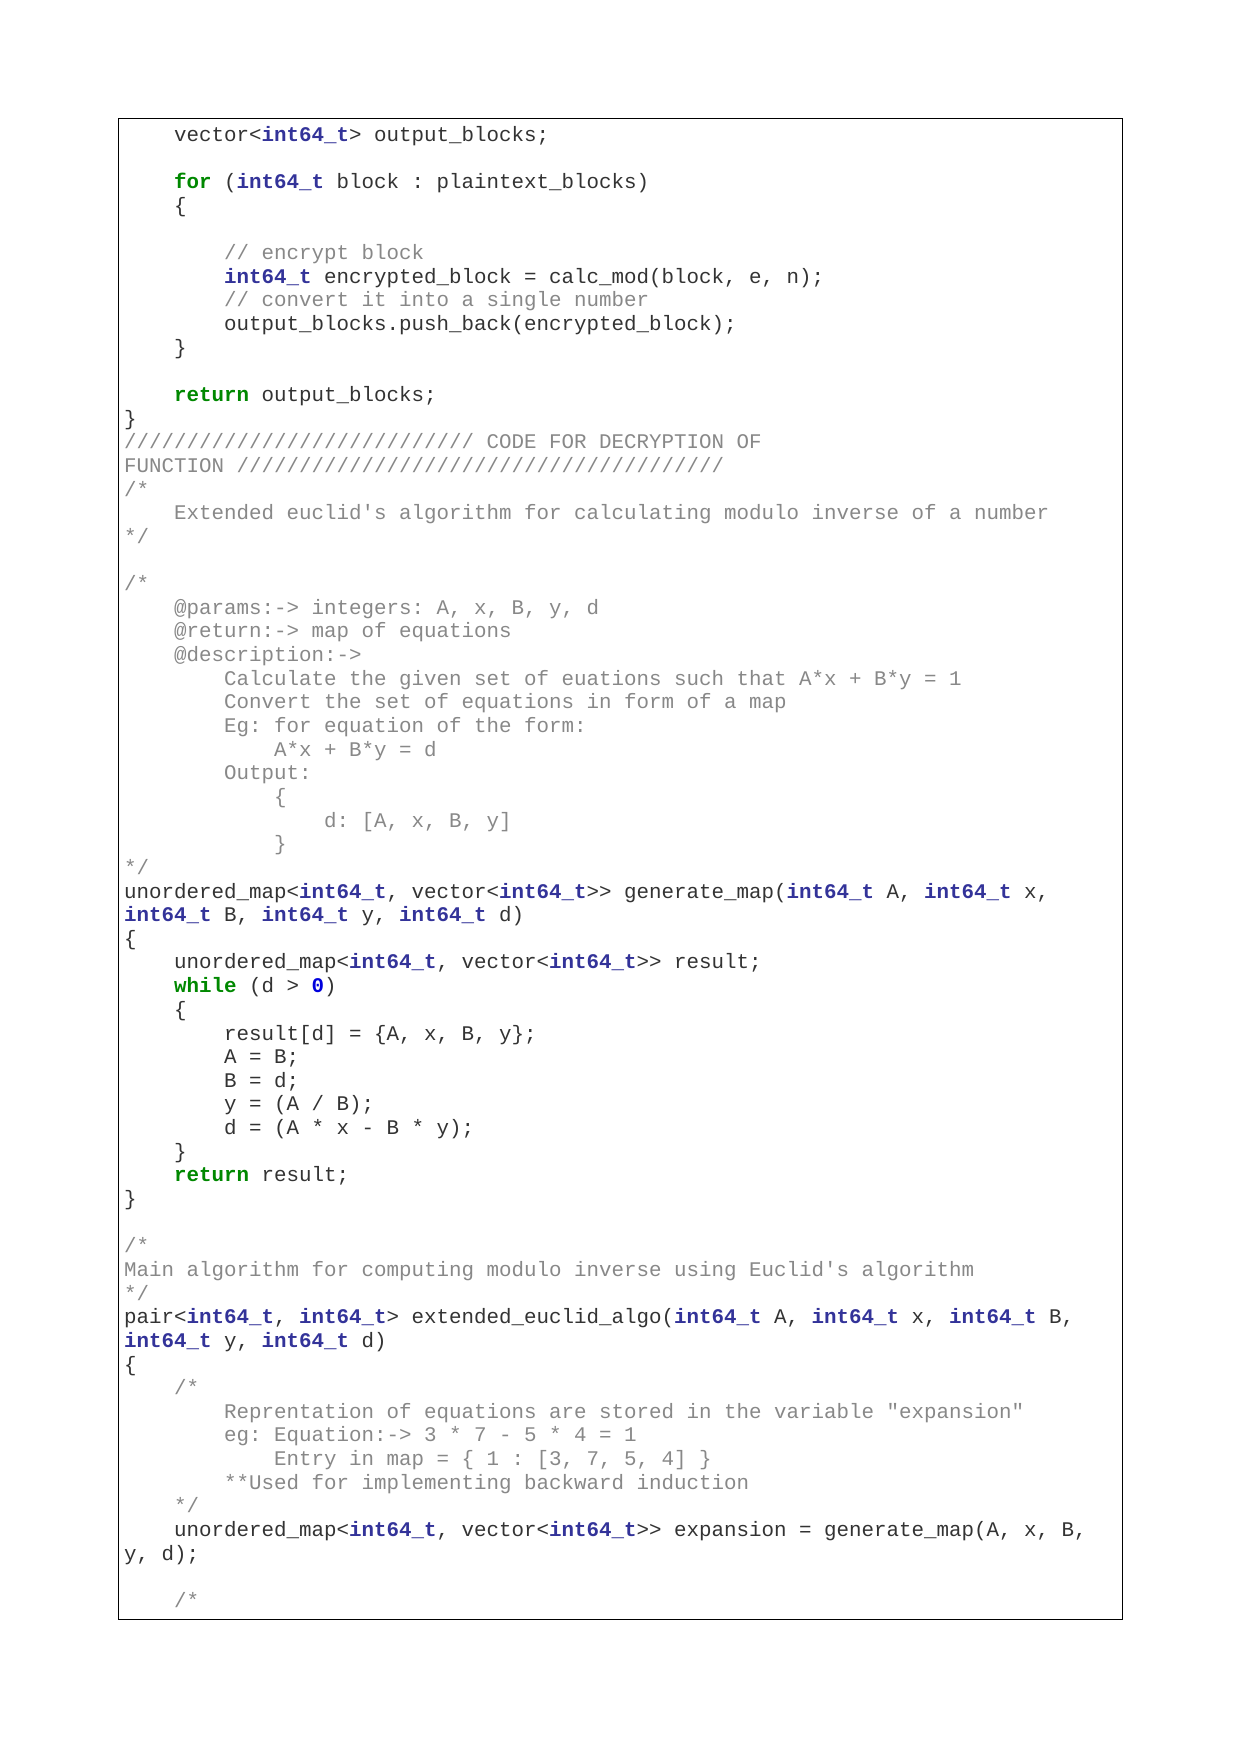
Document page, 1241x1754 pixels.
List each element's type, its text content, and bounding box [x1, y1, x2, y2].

table_header vector<int64_t> output_blocks; for (int64_t block : plaintext_blocks) { // encrypt block int64_t encrypted_block = calc_mod(block, e, n); // convert it into a single number output_blocks.push_back(encrypted_block); } return output_blocks; } //////////////////////////// CODE FOR DECRYPTION OF FUNCTION /////////////////////////////////////// /* Extended euclid's algorithm for calculating modulo inverse of a number */ /* @params:-> integers: A, x, B, y, d @return:-> map of equations @description:-> Calculate the given set of euations such that A*x + B*y = 1 Convert the set of equations in form of a map Eg: for equation of the form: A*x + B*y = d Output: { d: [A, x, B, y] } */ unordered_map<int64_t, vector<int64_t>> generate_map(int64_t A, int64_t x, int64_t B, int64_t y, int64_t d) { unordered_map<int64_t, vector<int64_t>> result; while (d > 0) { result[d] = {A, x, B, y}; A = B; B = d; y = (A / B); d = (A * x - B * y); } return result; } /* Main algorithm for computing modulo inverse using Euclid's algorithm */ pair<int64_t, int64_t> extended_euclid_algo(int64_t A, int64_t x, int64_t B, int64_t y, int64_t d) { /* Reprentation of equations are stored in the variable "expansion" eg: Equation:-> 3 * 7 - 5 * 4 = 1 Entry in map = { 1 : [3, 7, 5, 4] } **Used for implementing backward induction */ unordered_map<int64_t, vector<int64_t>> expansion = generate_map(A, x, B, y, d); /* [119, 119, 1122, 1619]
